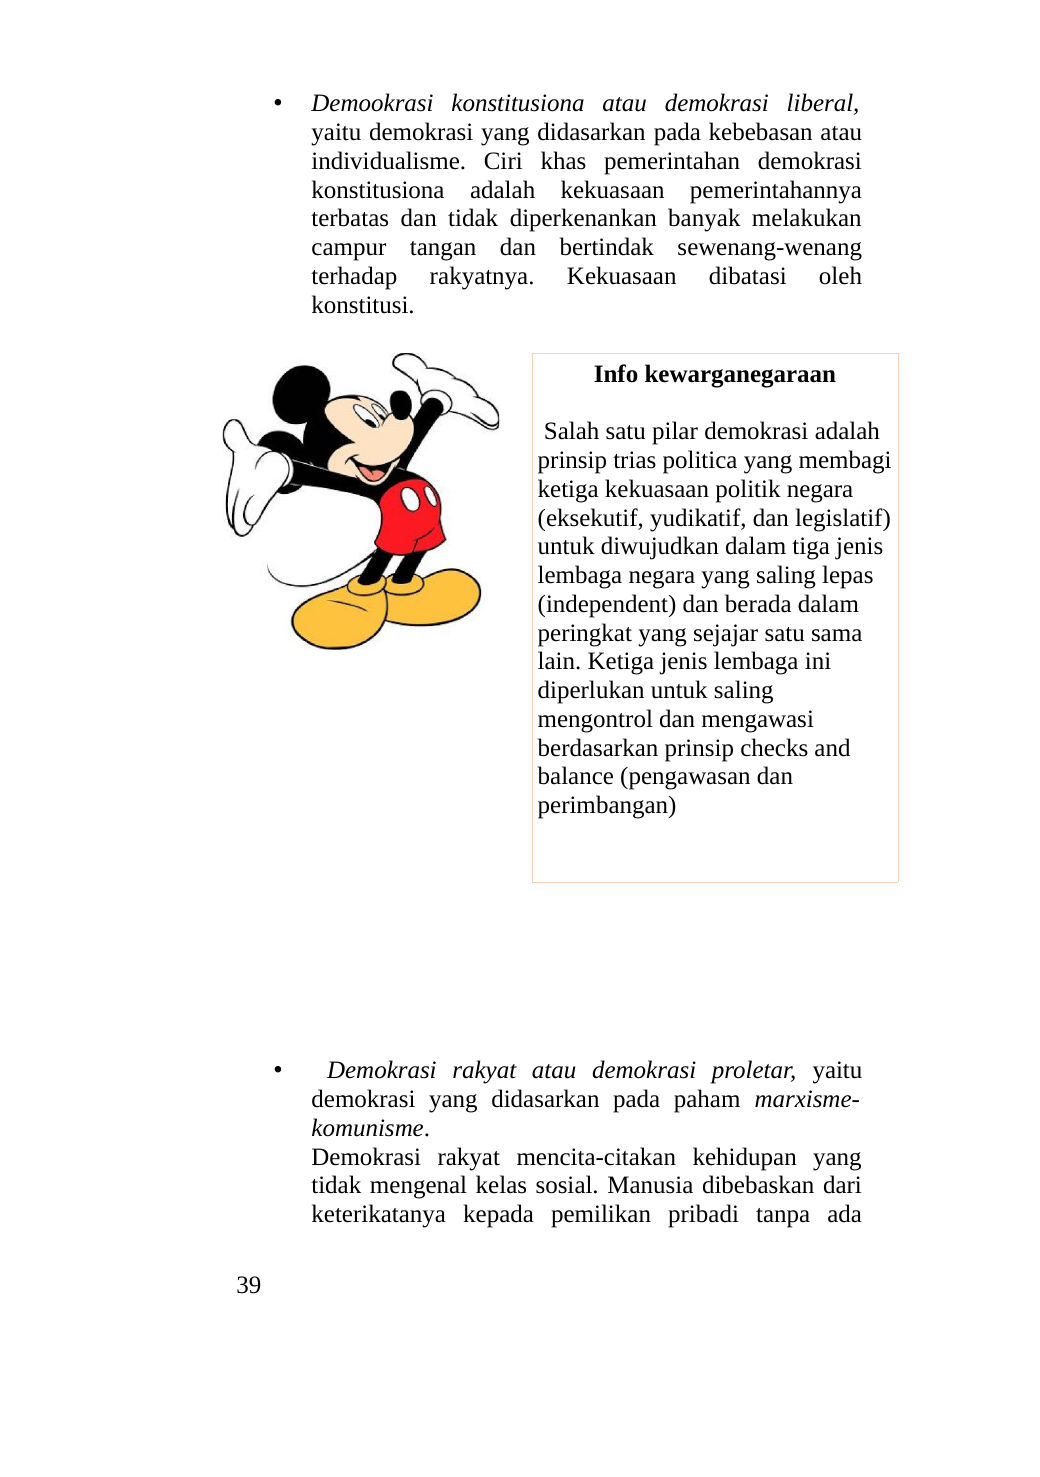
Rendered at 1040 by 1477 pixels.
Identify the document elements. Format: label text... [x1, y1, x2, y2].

table_header [217, 347, 526, 968]
picture [222, 353, 500, 650]
table_header [526, 347, 904, 968]
list Demokrasi rakyat atau demokrasi proletar, yaitu demokrasi yang didasarkan pada paham marxisme-komunisme. [274, 1055, 862, 1142]
list Demookrasi konstitusiona atau demokrasi liberal, yaitu demokrasi yang didasarkan pada kebebasan atau individualisme. Ciri khas pemerintahan demokrasi konstitusiona adalah kekuasaan pemerintahannya terbatas dan tidak diperkenankan banyak melakukan campur tangan dan bertindak sewenang-wenang terhadap rakyatnya. Kekuasaan dibatasi oleh konstitusi. [274, 88, 862, 318]
table_header Info kewarganegaraan Salah satu pilar demokrasi adalah prinsip trias politica yang membagi ketiga kekuasaan politik negara (eksekutif, yudikatif, dan legislatif) untuk diwujudkan dalam tiga jenis lembaga negara yang saling lepas (independent) dan berada dalam peringkat yang sejajar satu sama lain. Ketiga jenis lembaga ini diperlukan untuk saling mengontrol dan mengawasi berdasarkan prinsip checks and balance (pengawasan dan perimbangan) [533, 354, 898, 882]
list Demokrasi rakyat mencita-citakan kehidupan yang tidak mengenal kelas sosial. Manusia dibebaskan dari keterikatanya kepada pemilikan pribadi tanpa ada [274, 1142, 862, 1228]
